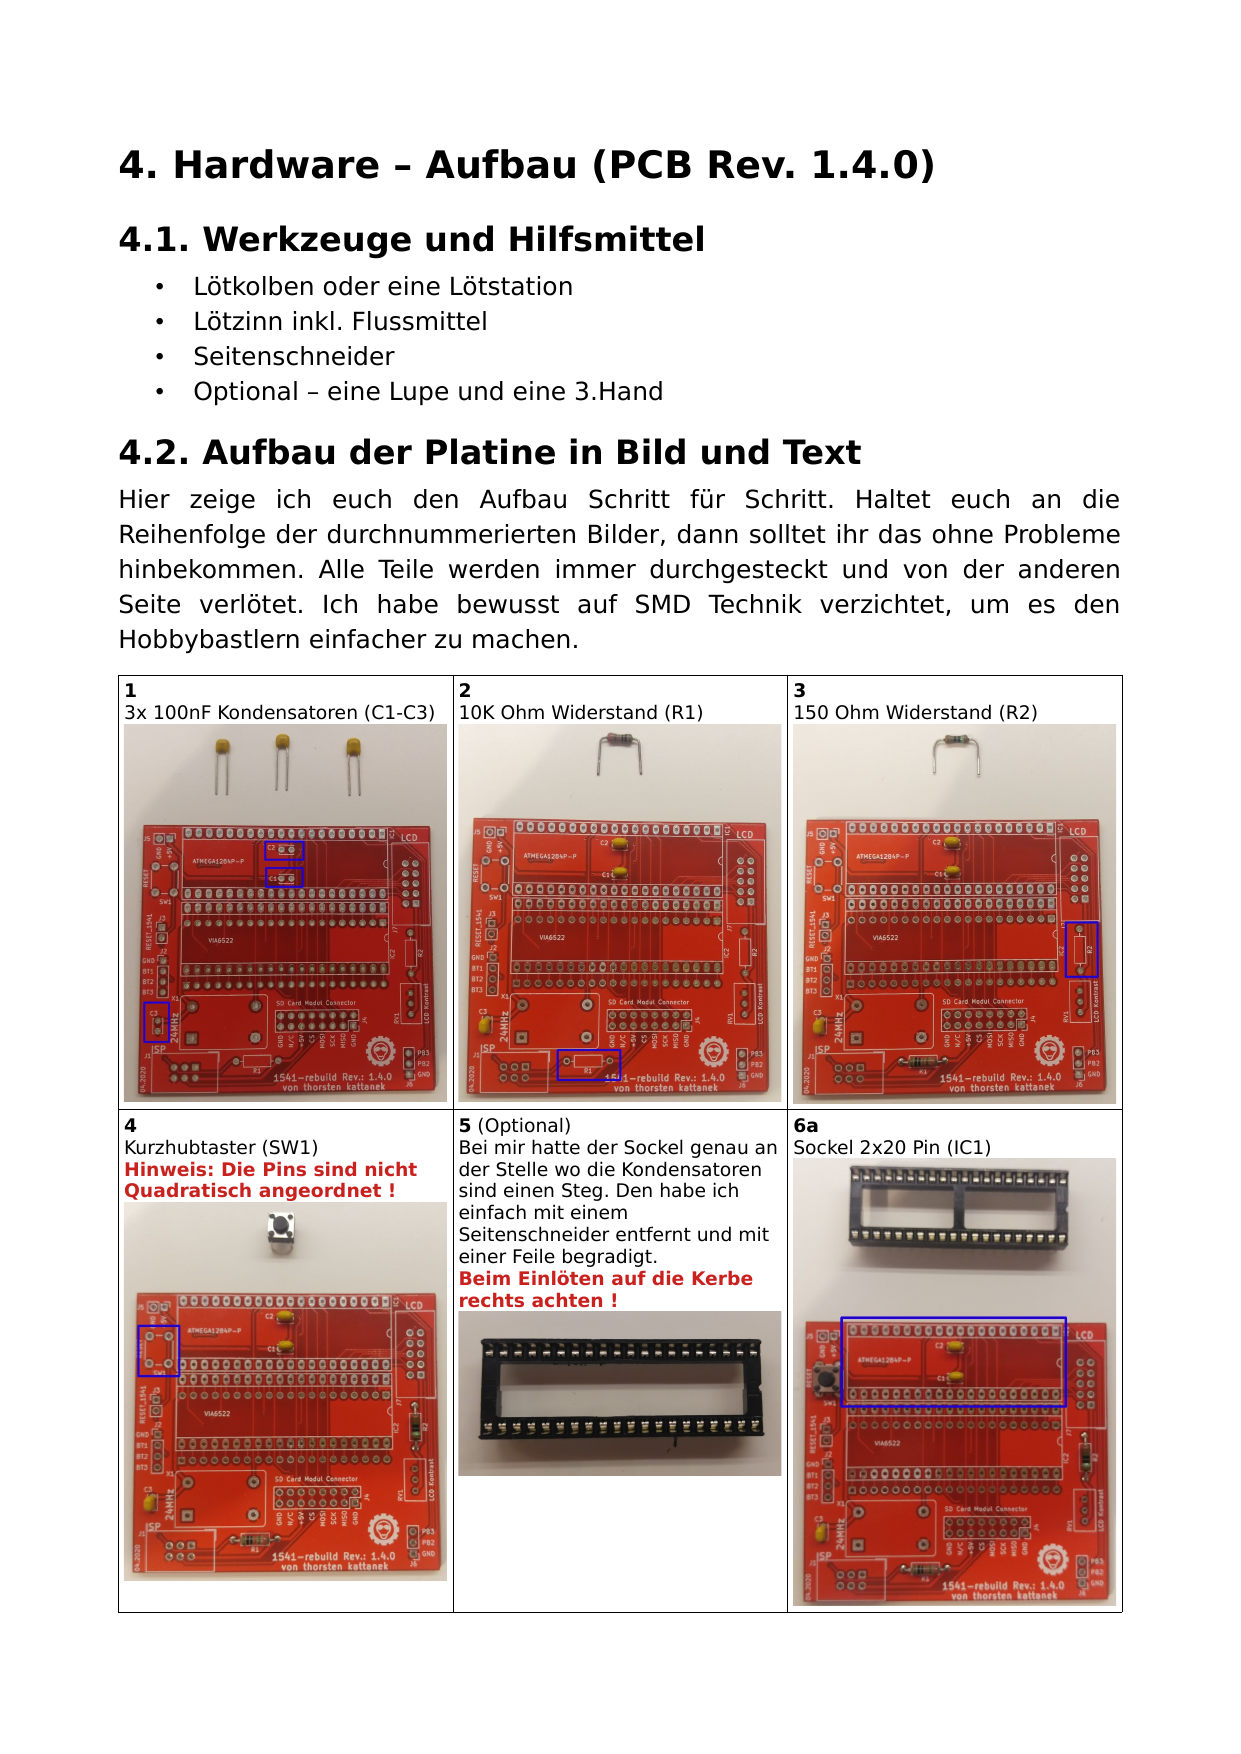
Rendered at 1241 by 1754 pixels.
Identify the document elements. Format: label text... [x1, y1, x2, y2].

table_header 2 10K Ohm Widerstand (R1) [454, 676, 787, 1109]
table_cell 4 Kurzhubtaster (SW1) Hinweis: Die Pins sind nicht Quadratisch angeordnet ! [119, 1110, 453, 1612]
list Lötzinn inkl. Flussmittel [155, 307, 1122, 336]
table_cell 6a Sockel 2x20 Pin (IC1) [788, 1110, 1122, 1612]
table_cell 5 (Optional) Bei mir hatte der Sockel genau an der Stelle wo die Kondensatoren sind einen Steg. Den habe ich einfach mit einem Seitenschneider entfernt und mit einer Feile begradigt. Beim Einlöten auf die Kerbe rechts achten ! [454, 1110, 787, 1612]
table_header 1 3x 100nF Kondensatoren (C1-C3) [119, 676, 453, 1109]
picture [458, 1311, 782, 1476]
table_header 3 150 Ohm Widerstand (R2) [788, 676, 1122, 1109]
subtitle Werkzeuge und Hilfsmittel [118, 221, 1122, 260]
picture [123, 1202, 447, 1581]
subtitle Hardware – Aufbau (PCB Rev. 1.4.0) [118, 143, 1122, 187]
picture [793, 1158, 1117, 1606]
subtitle Aufbau der Platine in Bild und Text [118, 433, 1122, 472]
picture [458, 724, 782, 1102]
picture [123, 724, 447, 1102]
list Optional – eine Lupe und eine 3.Hand [155, 377, 1122, 407]
list Seitenschneider [155, 342, 1122, 372]
text Hier zeige ich euch den Aufbau Schritt für Schritt. Haltet euch an die Reihenfolge der durchnummerierten Bilder, dann solltet ihr das ohne Probleme hinbekommen. Alle Teile werden immer durchgesteckt und von der anderen Seite verlötet. Ich habe bewusst auf SMD Technik verzichtet, um es den Hobbybastlern einfacher zu machen. [118, 485, 1122, 654]
picture [793, 724, 1117, 1104]
list Lötkolben oder eine Lötstation [155, 272, 1122, 301]
